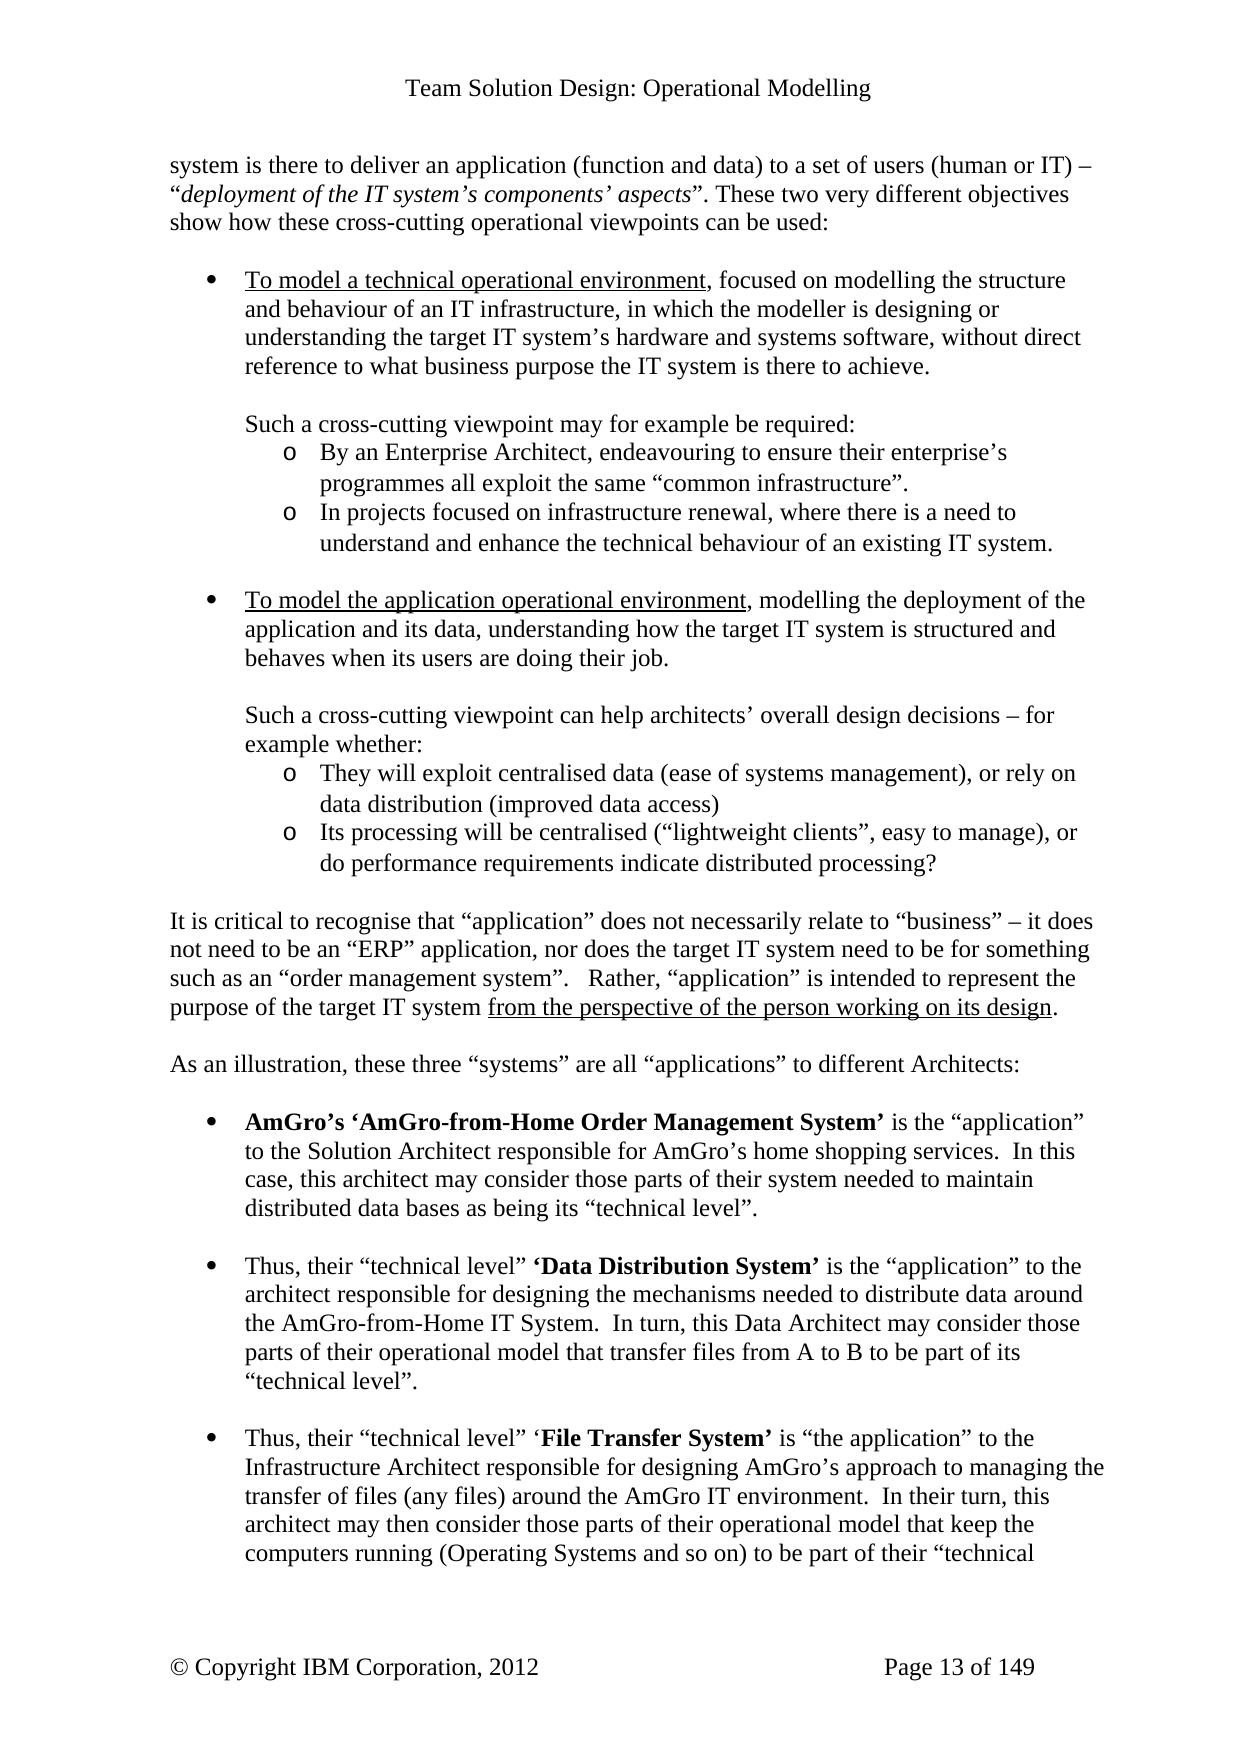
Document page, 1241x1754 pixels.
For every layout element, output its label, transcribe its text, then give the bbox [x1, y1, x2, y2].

list Its processing will be centralised (“lightweight clients”, easy to manage), or do performance requirements indicate distributed processing? [282, 817, 1107, 877]
list By an Enterprise Architect, endeavouring to ensure their enterprise’s programmes all exploit the same “common infrastructure”. [282, 437, 1107, 497]
text It is critical to recognise that “application” does not necessarily relate to “business” – it does not need to be an “ERP” application, nor does the target IT system need to be for something such as an “order management system”. Rather, “application” is intended to represent the purpose of the target IT system from the perspective of the person working on its design. [169, 906, 1107, 1021]
list Thus, their “technical level” ‘File Transfer System’ is “the application” to the Infrastructure Architect responsible for designing AmGro’s approach to managing the transfer of files (any files) around the AmGro IT environment. In their turn, this architect may then consider those parts of their operational model that keep the computers running (Operating Systems and so on) to be part of their “technical [207, 1423, 1107, 1567]
list Thus, their “technical level” ‘Data Distribution System’ is the “application” to the architect responsible for designing the mechanisms needed to distribute data around the AmGro-from-Home IT System. In turn, this Data Architect may consider those parts of their operational model that transfer files from A to B to be part of its “technical level”. [207, 1251, 1107, 1423]
list AmGro’s ‘AmGro-from-Home Order Management System’ is the “application” to the Solution Architect responsible for AmGro’s home shopping services. In this case, this architect may consider those parts of their system needed to maintain distributed data bases as being its “technical level”. [207, 1107, 1107, 1251]
text As an illustration, these three “systems” are all “applications” to different Architects: [169, 1049, 1107, 1078]
list To model a technical operational environment, focused on modelling the structure and behaviour of an IT infrastructure, in which the modeller is designing or understanding the target IT system’s hardware and systems software, without direct reference to what business purpose the IT system is there to achieve. Such a cross-cutting viewpoint may for example be required: [207, 265, 1107, 437]
list They will exploit centralised data (ease of systems management), or rely on data distribution (improved data access) [282, 758, 1107, 817]
list In projects focused on infrastructure renewal, where there is a need to understand and enhance the technical behaviour of an existing IT system. [282, 497, 1107, 585]
text system is there to deliver an application (function and data) to a set of users (human or IT) – “deployment of the IT system’s components’ aspects”. These two very different objectives show how these cross-cutting operational viewpoints can be used: [169, 150, 1107, 236]
list To model the application operational environment, modelling the deployment of the application and its data, understanding how the target IT system is structured and behaves when its users are doing their job. Such a cross-cutting viewpoint can help architects’ overall design decisions – for example whether: [207, 585, 1107, 758]
